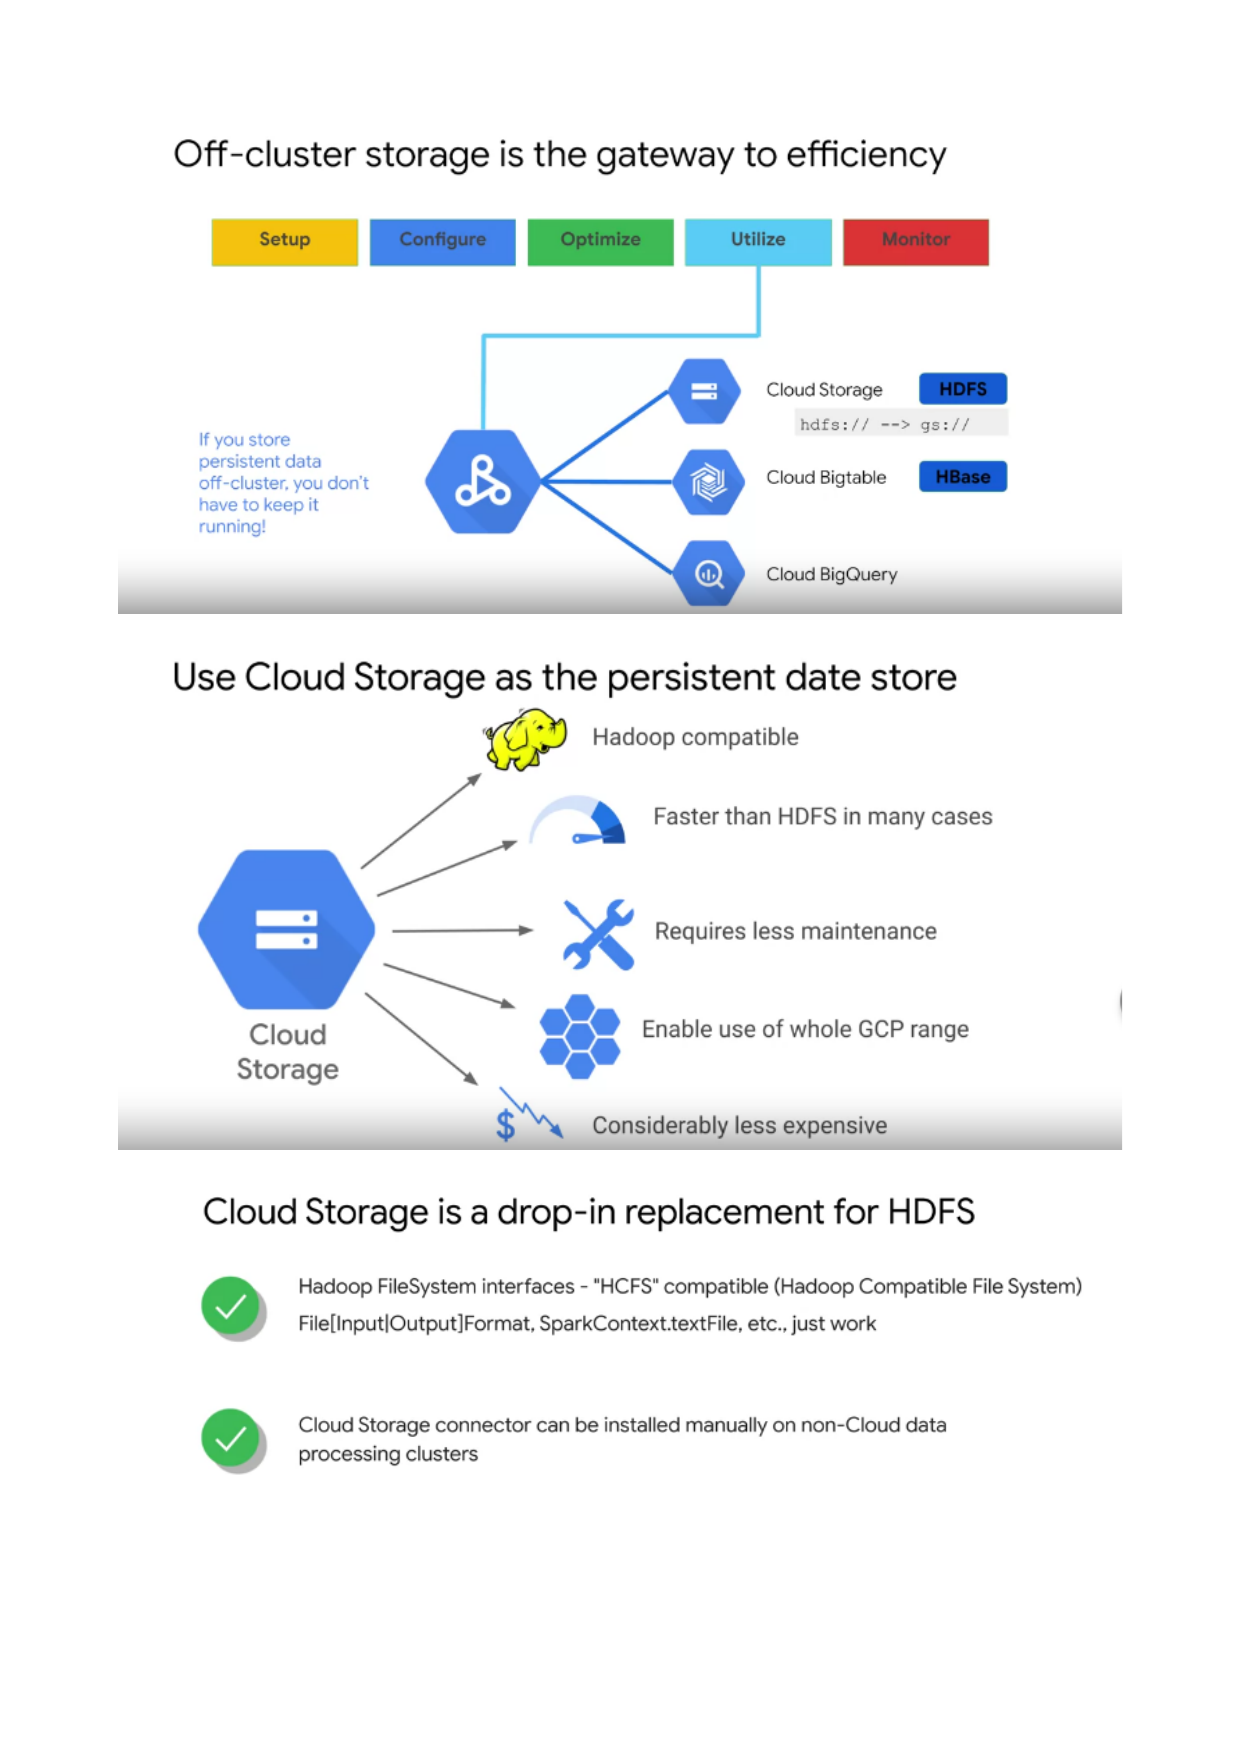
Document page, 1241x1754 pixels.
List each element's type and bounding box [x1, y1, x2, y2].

picture [118, 1178, 1123, 1489]
picture [118, 118, 1123, 614]
picture [118, 642, 1123, 1150]
